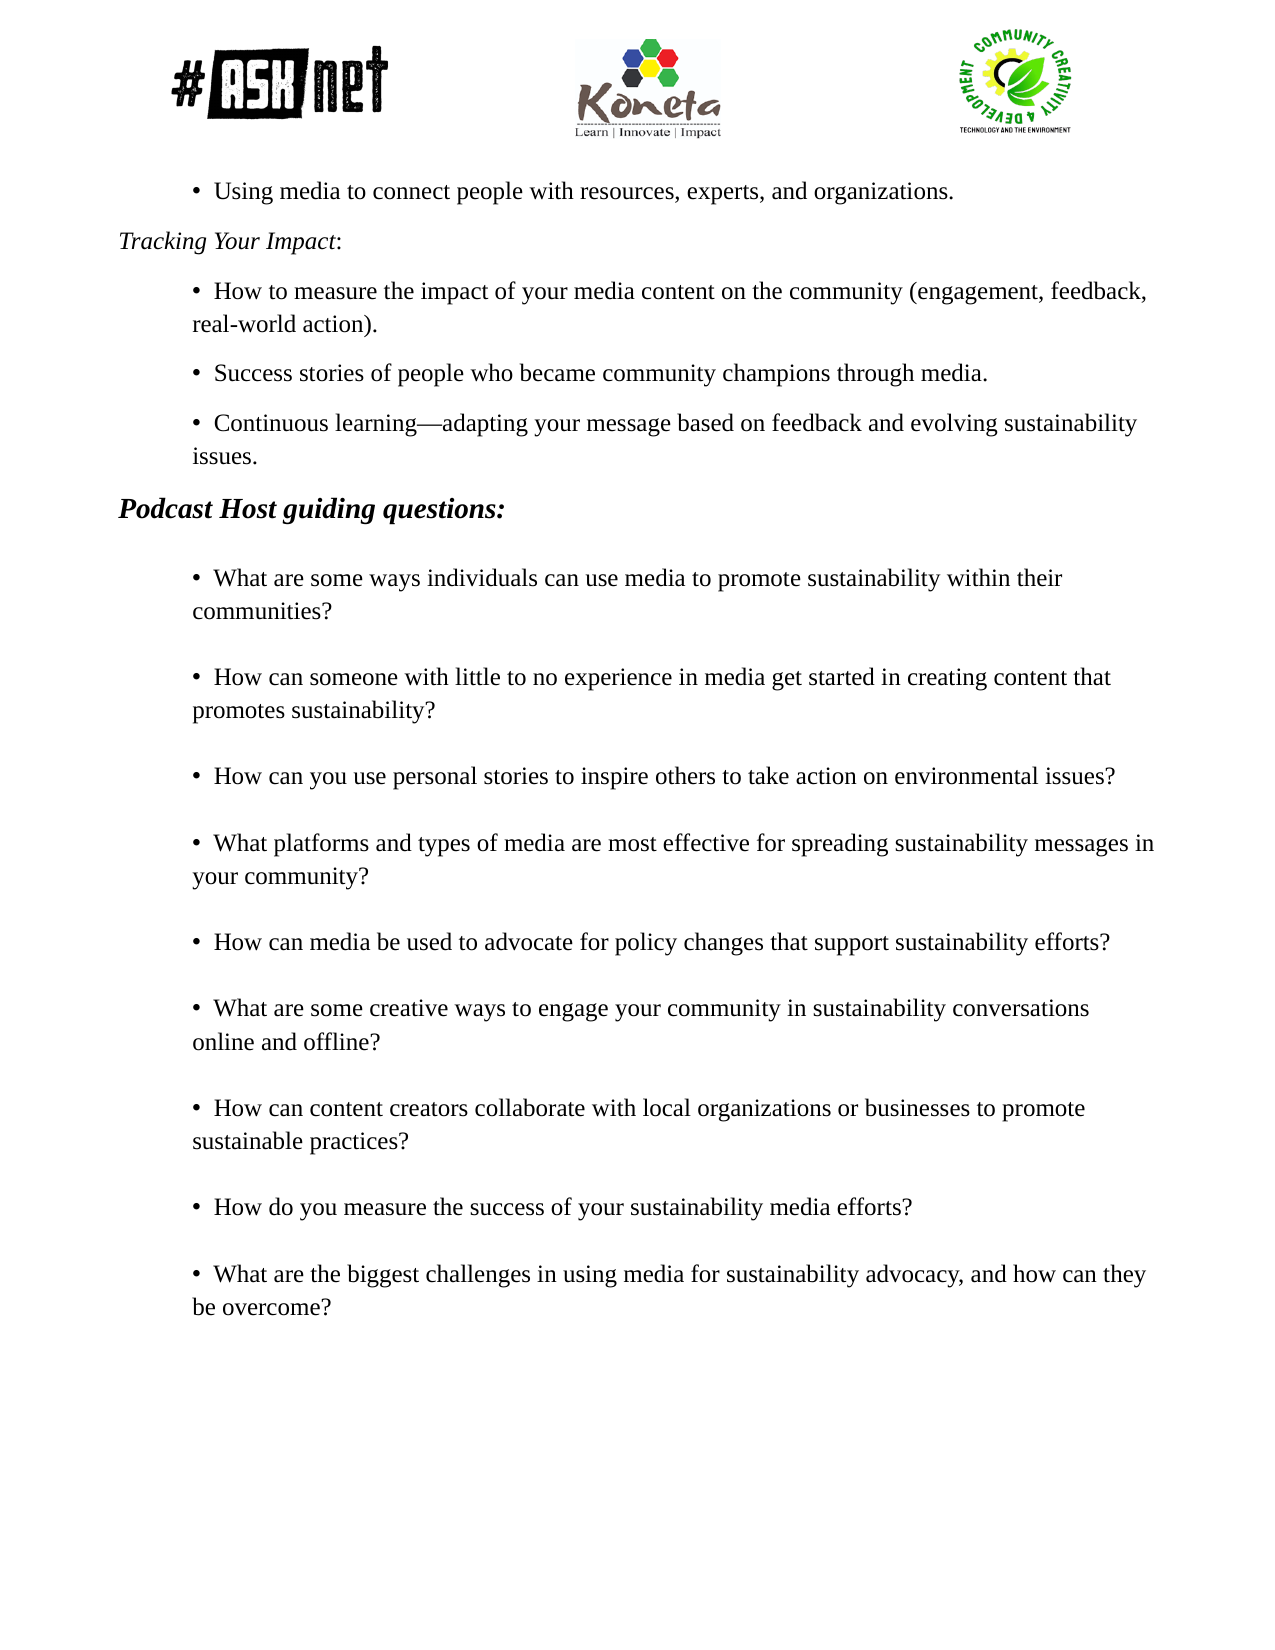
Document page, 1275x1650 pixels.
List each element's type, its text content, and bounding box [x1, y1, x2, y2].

list What are some ways individuals can use media to promote sustainability within their communities? [118, 563, 1157, 624]
list What are the biggest challenges in using media for sustainability advocacy, and how can they be overcome? [118, 1259, 1157, 1320]
list How can you use personal stories to inspire others to take action on environmental issues? [118, 761, 1157, 790]
list What platforms and types of media are most effective for spreading sustainability messages in your community? [118, 828, 1157, 889]
text Tracking Your Impact: [118, 226, 1157, 255]
list How can media be used to advocate for policy changes that support sustainability efforts? [118, 927, 1157, 956]
list Using media to connect people with resources, experts, and organizations. [118, 176, 1157, 205]
list Success stories of people who became community champions through media. [118, 358, 1157, 387]
list Continuous learning—adapting your message based on feedback and evolving sustainability issues. [118, 408, 1157, 470]
list What are some creative ways to engage your community in sustainability conversations online and offline? [118, 993, 1157, 1055]
picture [575, 39, 721, 139]
picture [170, 39, 392, 122]
list How can content creators collaborate with local organizations or businesses to promote sustainable practices? [118, 1093, 1157, 1155]
text Podcast Host guiding questions: [118, 491, 1157, 524]
list How do you measure the success of your sustainability media efforts? [118, 1192, 1157, 1221]
picture [931, 8, 1098, 149]
list How to measure the impact of your media content on the community (engagement, feedback, real-world action). [118, 276, 1157, 337]
list How can someone with little to no experience in media get started in creating content that promotes sustainability? [118, 662, 1157, 724]
